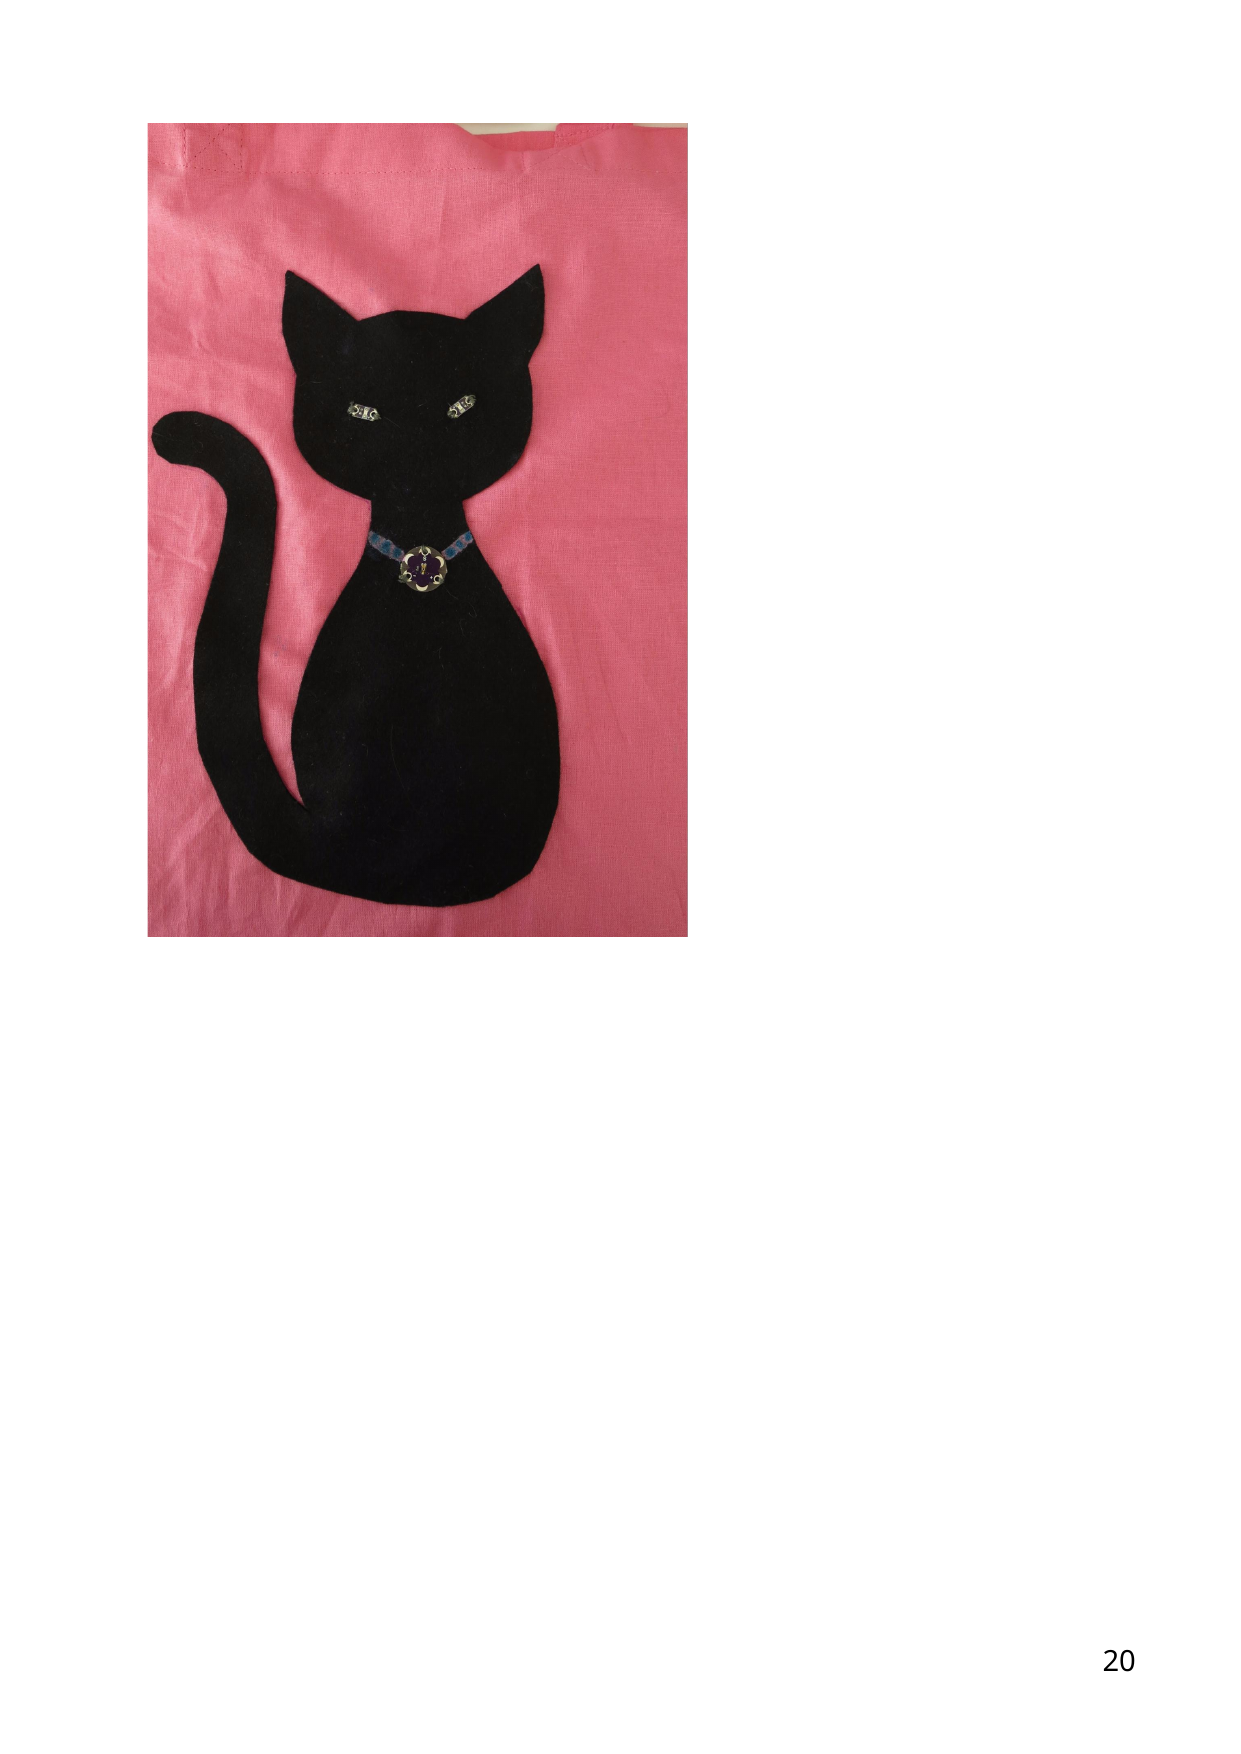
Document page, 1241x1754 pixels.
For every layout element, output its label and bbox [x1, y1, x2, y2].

picture [147, 123, 688, 937]
